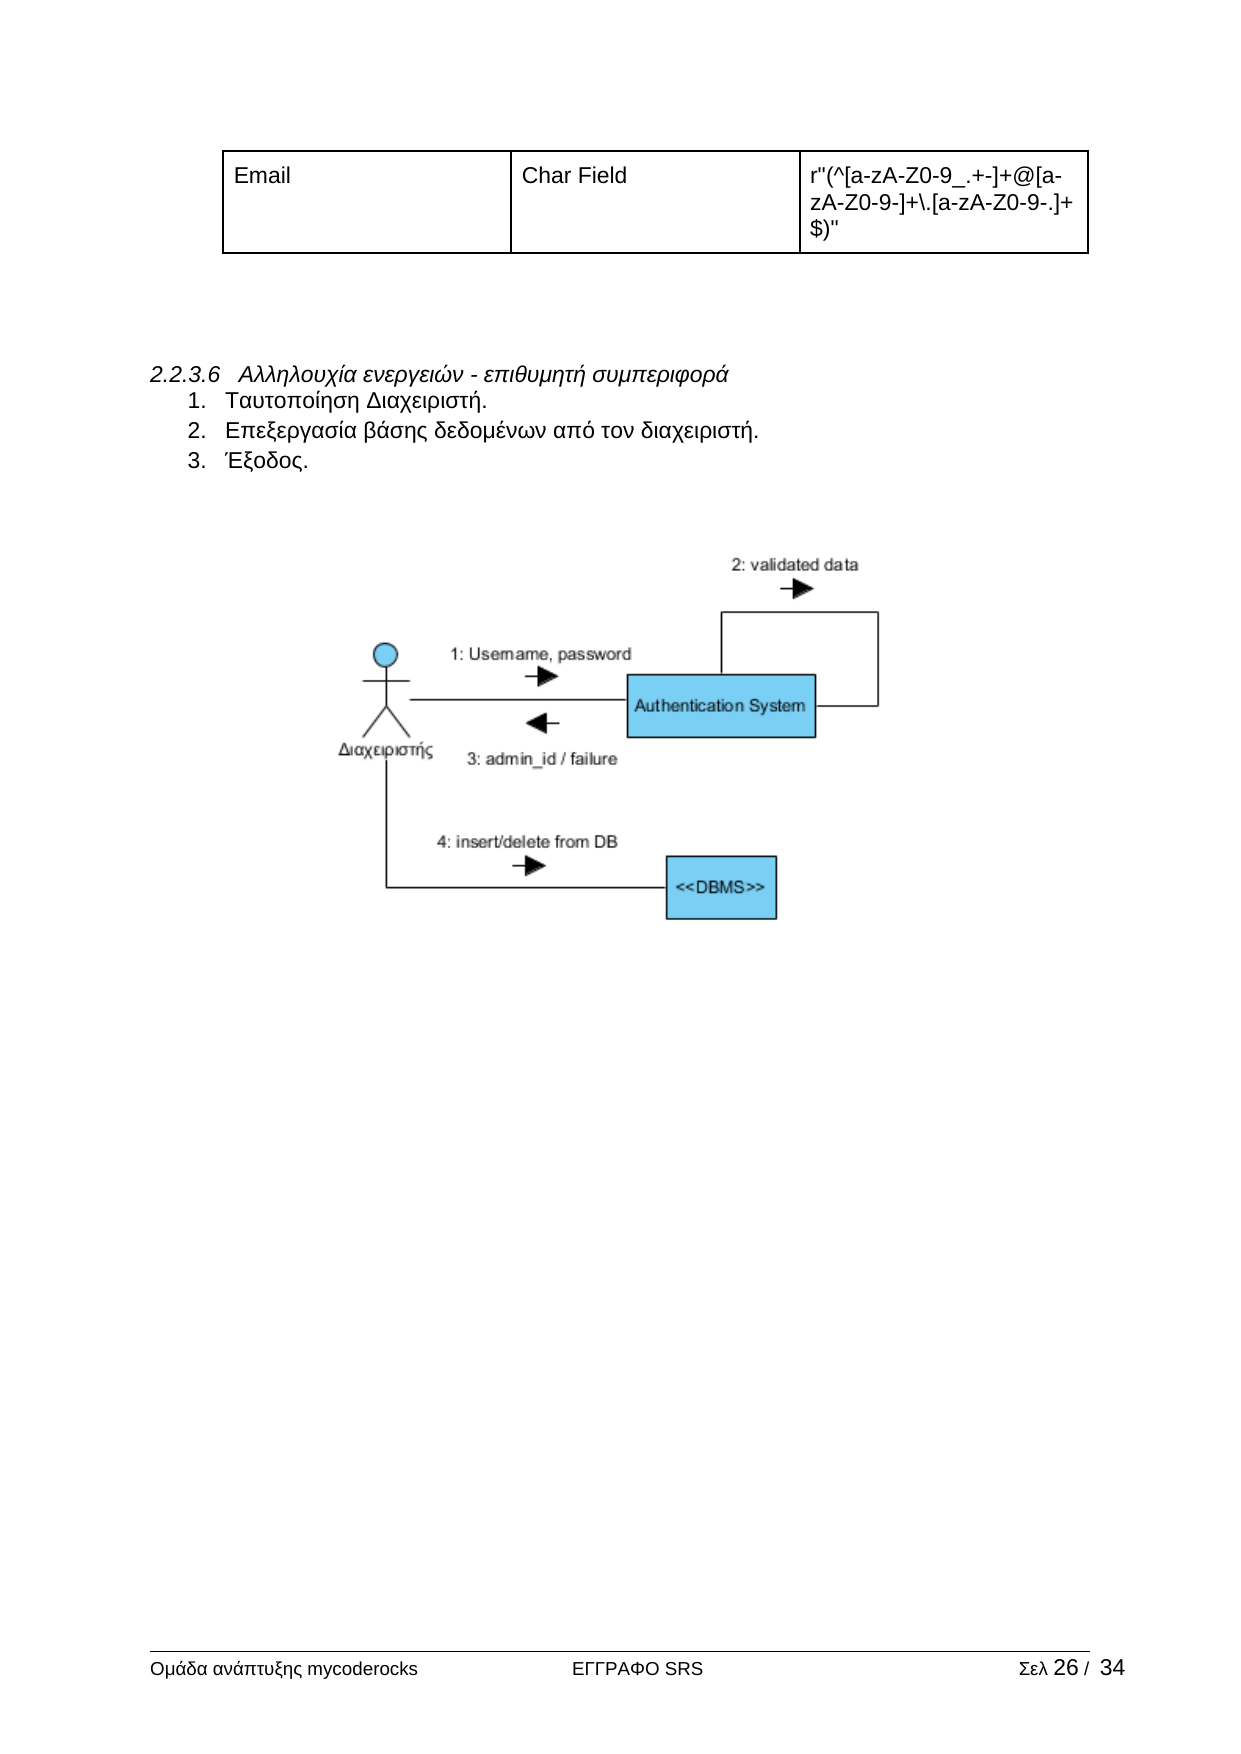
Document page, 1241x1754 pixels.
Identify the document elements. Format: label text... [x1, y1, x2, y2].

table_cell r"(^[a-zA-Z0-9_.+-]+@[a-zA-Z0-9-]+\.[a-zA-Z0-9-.]+$)" [801, 152, 1087, 252]
list Ταυτοποίηση Διαχειριστή. [187, 387, 1090, 413]
table_cell Email [224, 152, 510, 252]
picture [306, 502, 934, 967]
list Έξοδος. [187, 447, 1090, 474]
subtitle 2.2.3.6 Αλληλουχία ενεργειών - επιθυμητή συμπεριφορά [150, 361, 1090, 387]
list Επεξεργασία βάσης δεδομένων από τον διαχειριστή. [187, 417, 1090, 443]
table_cell Char Field [512, 152, 799, 252]
